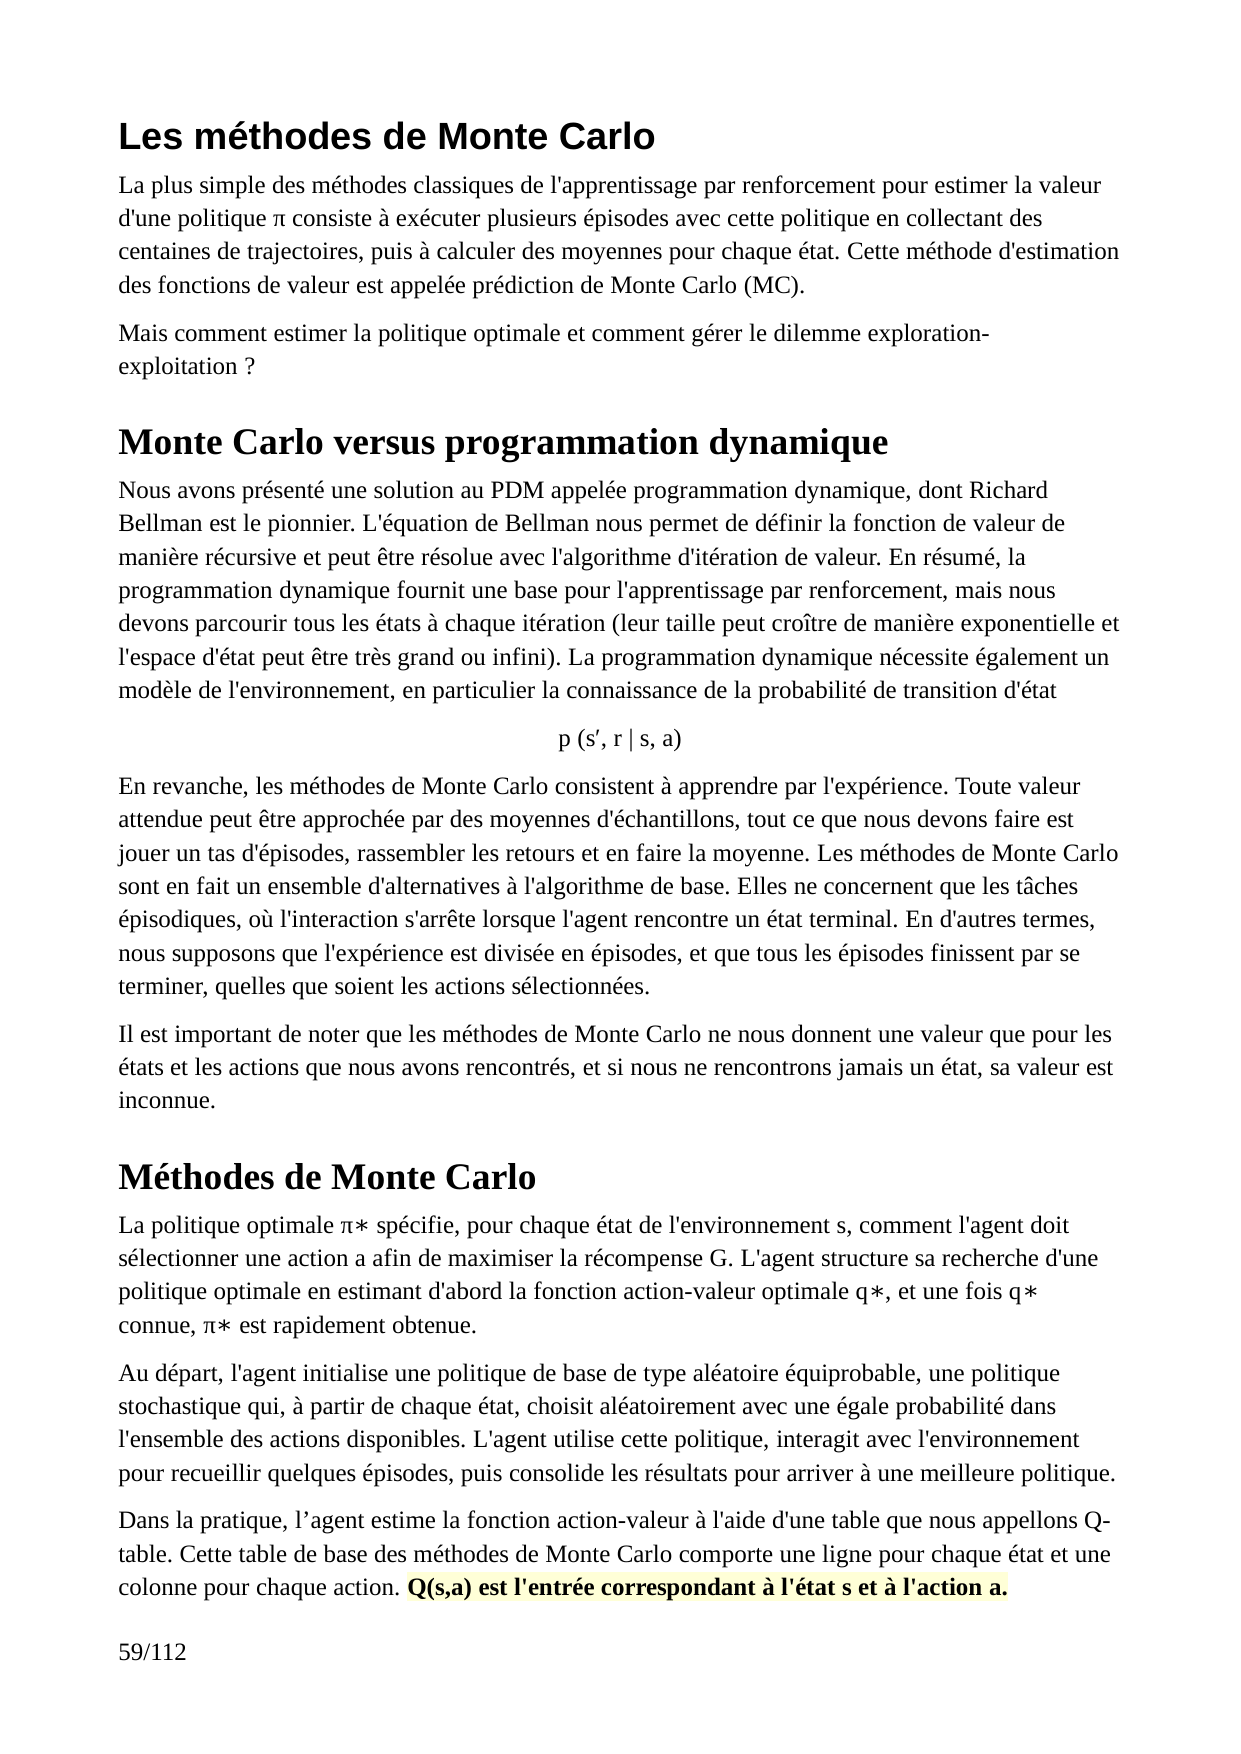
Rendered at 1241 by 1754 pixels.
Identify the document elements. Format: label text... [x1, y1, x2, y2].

text La plus simple des méthodes classiques de l'apprentissage par renforcement pour estimer la valeur d'une politique π consiste à exécuter plusieurs épisodes avec cette politique en collectant des centaines de trajectoires, puis à calculer des moyennes pour chaque état. Cette méthode d'estimation des fonctions de valeur est appelée prédiction de Monte Carlo (MC). [118, 169, 1122, 299]
subtitle Les méthodes de Monte Carlo [118, 113, 1122, 157]
text Il est important de noter que les méthodes de Monte Carlo ne nous donnent une valeur que pour les états et les actions que nous avons rencontrés, et si nous ne rencontrons jamais un état, sa valeur est inconnue. [118, 1019, 1122, 1114]
subtitle Monte Carlo versus programmation dynamique [118, 419, 1122, 462]
text Mais comment estimer la politique optimale et comment gérer le dilemme exploration-exploitation ? [118, 317, 1122, 380]
text Nous avons présenté une solution au PDM appelée programmation dynamique, dont Richard Bellman est le pionnier. L'équation de Bellman nous permet de définir la fonction de valeur de manière récursive et peut être résolue avec l'algorithme d'itération de valeur. En résumé, la programmation dynamique fournit une base pour l'apprentissage par renforcement, mais nous devons parcourir tous les états à chaque itération (leur taille peut croître de manière exponentielle et l'espace d'état peut être très grand ou infini). La programmation dynamique nécessite également un modèle de l'environnement, en particulier la connaissance de la probabilité de transition d'état [118, 475, 1122, 704]
text La politique optimale π∗ spécifie, pour chaque état de l'environnement s, comment l'agent doit sélectionner une action a afin de maximiser la récompense G. L'agent structure sa recherche d'une politique optimale en estimant d'abord la fonction action-valeur optimale q∗, et une fois q∗ connue, π∗ est rapidement obtenue. [118, 1209, 1122, 1339]
text p (s′, r | s, a) [118, 723, 1122, 752]
text Au départ, l'agent initialise une politique de base de type aléatoire équiprobable, une politique stochastique qui, à partir de chaque état, choisit aléatoirement avec une égale probabilité dans l'ensemble des actions disponibles. L'agent utilise cette politique, interagit avec l'environnement pour recueillir quelques épisodes, puis consolide les résultats pour arriver à une meilleure politique. [118, 1357, 1122, 1487]
text Dans la pratique, l’agent estime la fonction action-valeur à l'aide d'une table que nous appellons Q-table. Cette table de base des méthodes de Monte Carlo comporte une ligne pour chaque état et une colonne pour chaque action. Q(s,a) est l'entrée correspondant à l'état s et à l'action a. [118, 1505, 1122, 1601]
subtitle Méthodes de Monte Carlo [118, 1154, 1122, 1197]
text En revanche, les méthodes de Monte Carlo consistent à apprendre par l'expérience. Toute valeur attendue peut être approchée par des moyennes d'échantillons, tout ce que nous devons faire est jouer un tas d'épisodes, rassembler les retours et en faire la moyenne. Les méthodes de Monte Carlo sont en fait un ensemble d'alternatives à l'algorithme de base. Elles ne concernent que les tâches épisodiques, où l'interaction s'arrête lorsque l'agent rencontre un état terminal. En d'autres termes, nous supposons que l'expérience est divisée en épisodes, et que tous les épisodes finissent par se terminer, quelles que soient les actions sélectionnées. [118, 771, 1122, 1000]
